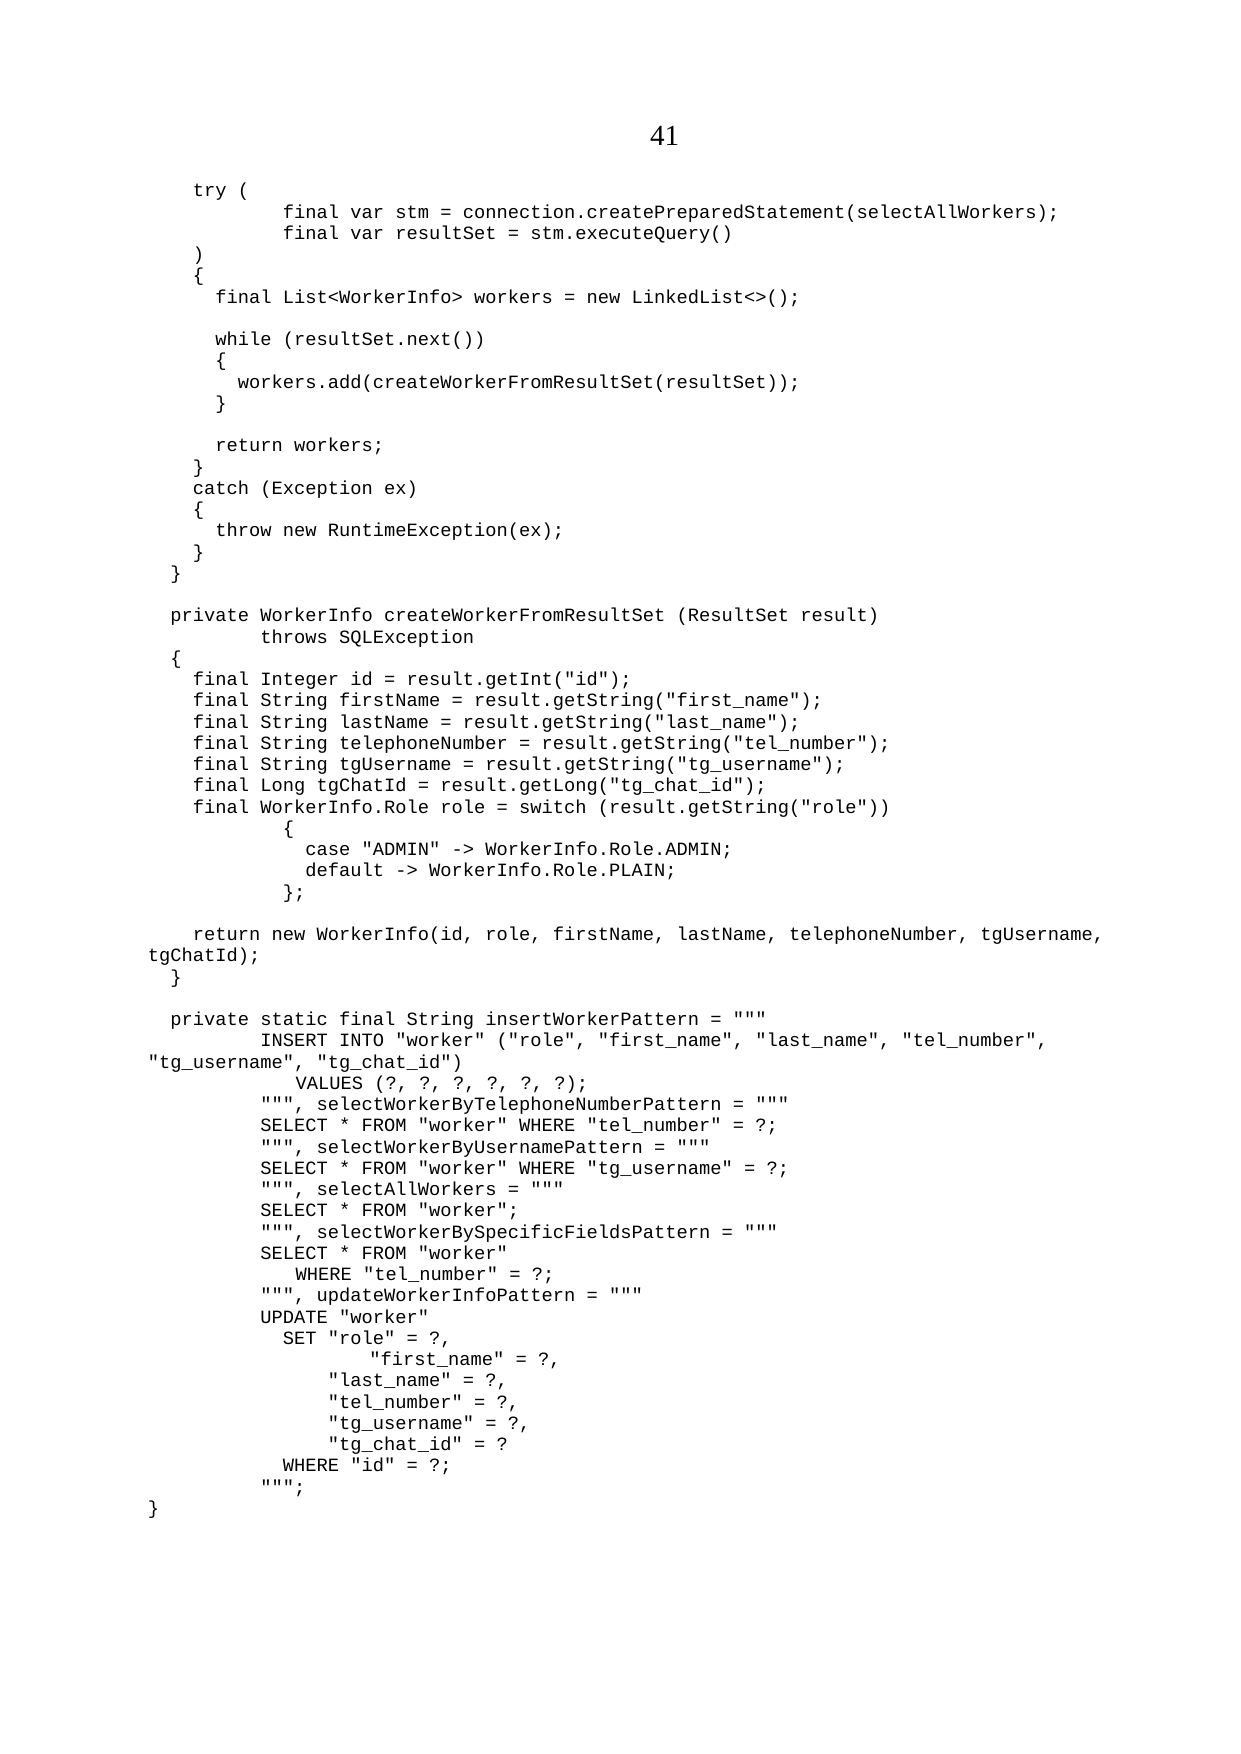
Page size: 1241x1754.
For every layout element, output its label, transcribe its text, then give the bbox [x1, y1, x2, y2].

text SELECT * FROM "worker" [148, 1244, 1181, 1265]
text catch (Exception ex) [148, 479, 1181, 500]
text "last_name" = ?, [148, 1371, 1181, 1392]
text } [148, 967, 1181, 989]
text } [148, 542, 1181, 564]
text private static final String insertWorkerPattern = """ [148, 1010, 1181, 1031]
text final var stm = connection.createPreparedStatement(selectAllWorkers); [148, 202, 1181, 224]
text "tg_username" = ?, [148, 1414, 1181, 1435]
text } [148, 1499, 1181, 1520]
text VALUES (?, ?, ?, ?, ?, ?); [148, 1074, 1181, 1095]
text return workers; [148, 436, 1181, 457]
text SELECT * FROM "worker" WHERE "tg_username" = ?; [148, 1159, 1181, 1180]
text """, updateWorkerInfoPattern = """ [148, 1286, 1181, 1307]
text { [148, 266, 1181, 287]
text return new WorkerInfo(id, role, firstName, lastName, telephoneNumber, tgUsername, tgChatId); [148, 925, 1181, 967]
text SET "role" = ?, [148, 1329, 1181, 1350]
text { [148, 819, 1181, 840]
text final var resultSet = stm.executeQuery() [148, 224, 1181, 245]
text throw new RuntimeException(ex); [148, 521, 1181, 542]
text { [148, 500, 1181, 521]
text "tg_chat_id" = ? [148, 1435, 1181, 1456]
text final String telephoneNumber = result.getString("tel_number"); [148, 734, 1181, 755]
text } [148, 394, 1181, 415]
text """, selectWorkerBySpecificFieldsPattern = """ [148, 1222, 1181, 1244]
text final Long tgChatId = result.getLong("tg_chat_id"); [148, 776, 1181, 797]
text throws SQLException [148, 627, 1181, 649]
text workers.add(createWorkerFromResultSet(resultSet)); [148, 372, 1181, 394]
text } [148, 564, 1181, 585]
text "first_name" = ?, [148, 1350, 1181, 1371]
text }; [148, 882, 1181, 904]
text final String tgUsername = result.getString("tg_username"); [148, 755, 1181, 776]
text } [148, 457, 1181, 479]
text SELECT * FROM "worker"; [148, 1201, 1181, 1222]
text final String firstName = result.getString("first_name"); [148, 691, 1181, 712]
text final WorkerInfo.Role role = switch (result.getString("role")) [148, 797, 1181, 819]
text final Integer id = result.getInt("id"); [148, 670, 1181, 691]
text case "ADMIN" -> WorkerInfo.Role.ADMIN; [148, 840, 1181, 861]
text """, selectWorkerByUsernamePattern = """ [148, 1137, 1181, 1159]
text SELECT * FROM "worker" WHERE "tel_number" = ?; [148, 1116, 1181, 1137]
text private WorkerInfo createWorkerFromResultSet (ResultSet result) [148, 606, 1181, 627]
text """; [148, 1477, 1181, 1499]
text WHERE "tel_number" = ?; [148, 1265, 1181, 1286]
text ) [148, 245, 1181, 266]
text """, selectAllWorkers = """ [148, 1180, 1181, 1201]
text { [148, 649, 1181, 670]
text final String lastName = result.getString("last_name"); [148, 712, 1181, 734]
text """, selectWorkerByTelephoneNumberPattern = """ [148, 1095, 1181, 1116]
text while (resultSet.next()) [148, 330, 1181, 351]
text "tel_number" = ?, [148, 1392, 1181, 1414]
text UPDATE "worker" [148, 1307, 1181, 1329]
text default -> WorkerInfo.Role.PLAIN; [148, 861, 1181, 882]
text WHERE "id" = ?; [148, 1456, 1181, 1477]
text try ( [148, 181, 1181, 202]
text final List<WorkerInfo> workers = new LinkedList<>(); [148, 287, 1181, 309]
text INSERT INTO "worker" ("role", "first_name", "last_name", "tel_number", "tg_username", "tg_chat_id") [148, 1031, 1181, 1074]
text { [148, 351, 1181, 372]
